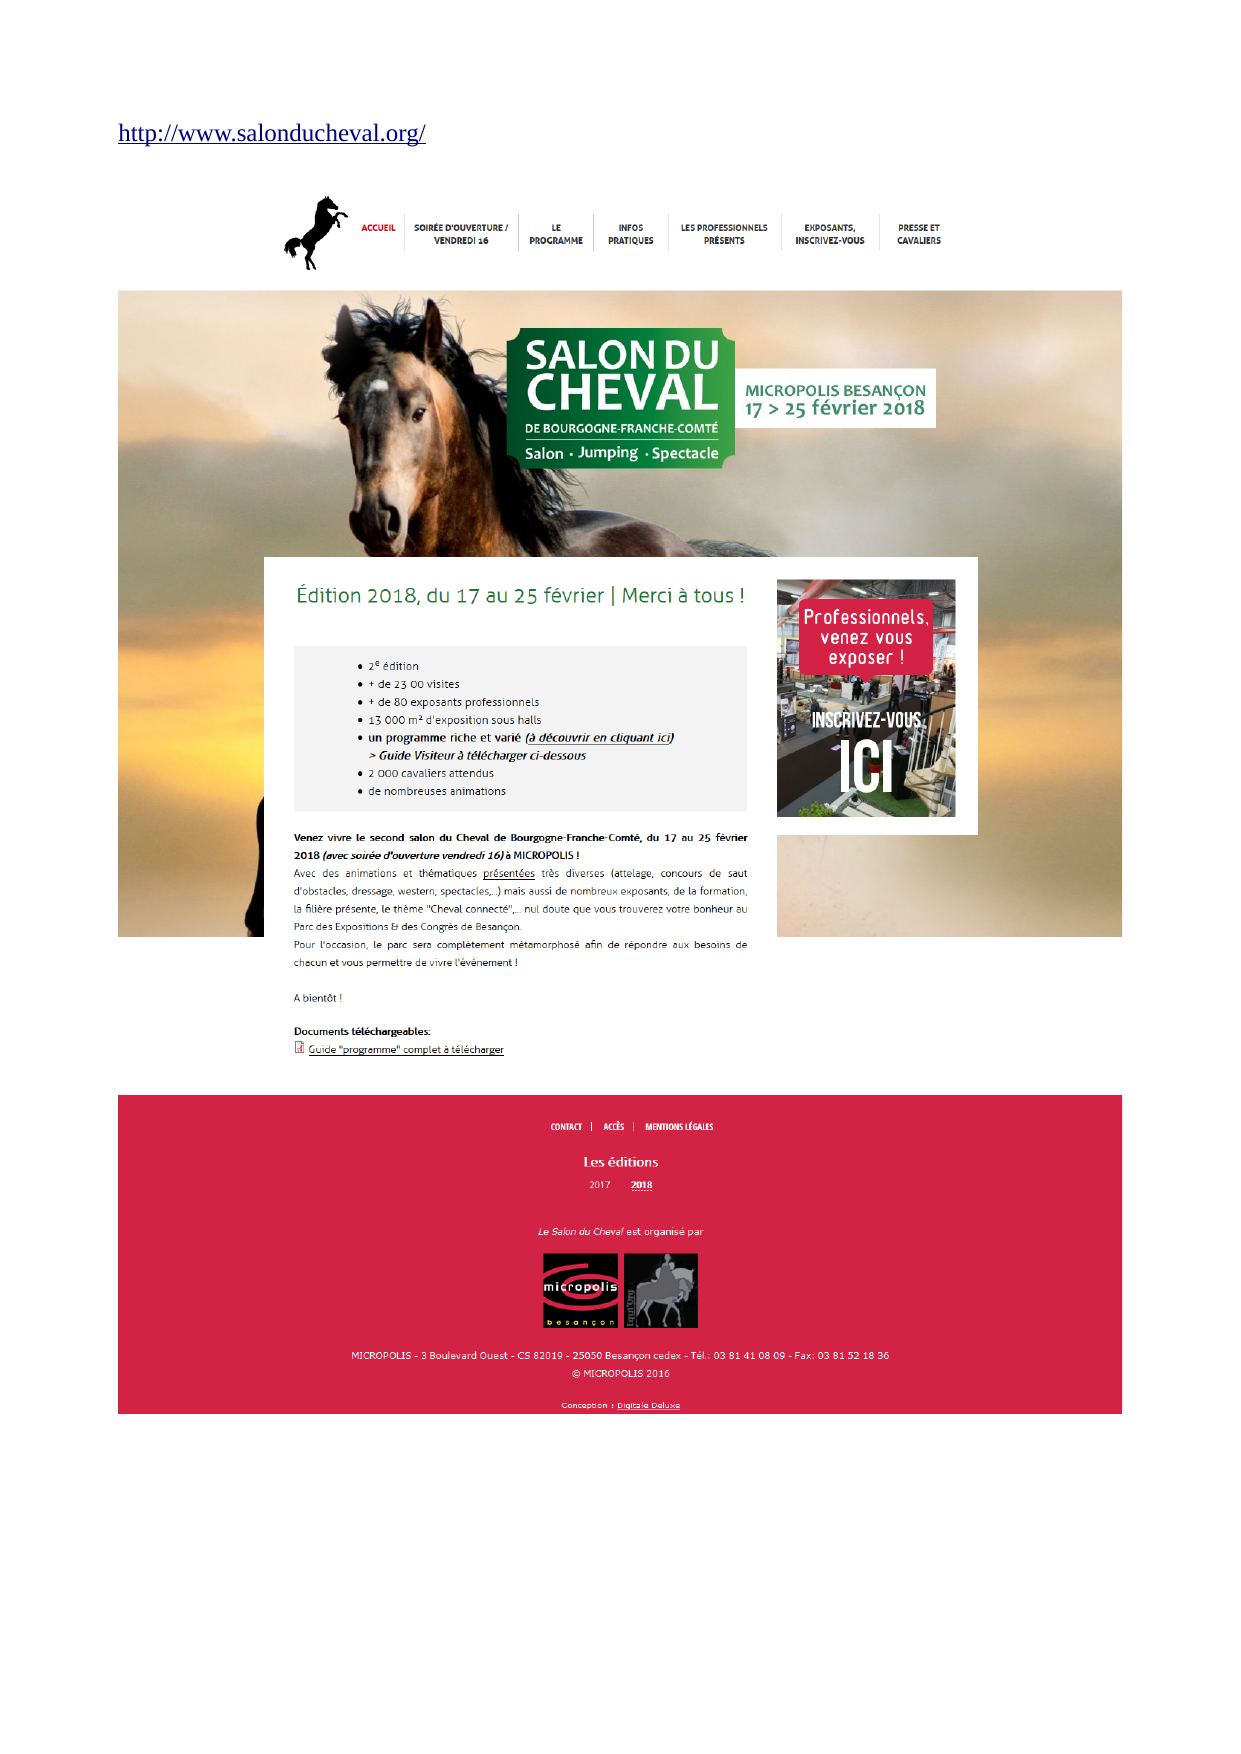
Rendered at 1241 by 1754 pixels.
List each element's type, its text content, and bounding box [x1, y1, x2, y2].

picture [118, 175, 1123, 1427]
text http://www.salonducheval.org/ [118, 118, 1122, 147]
